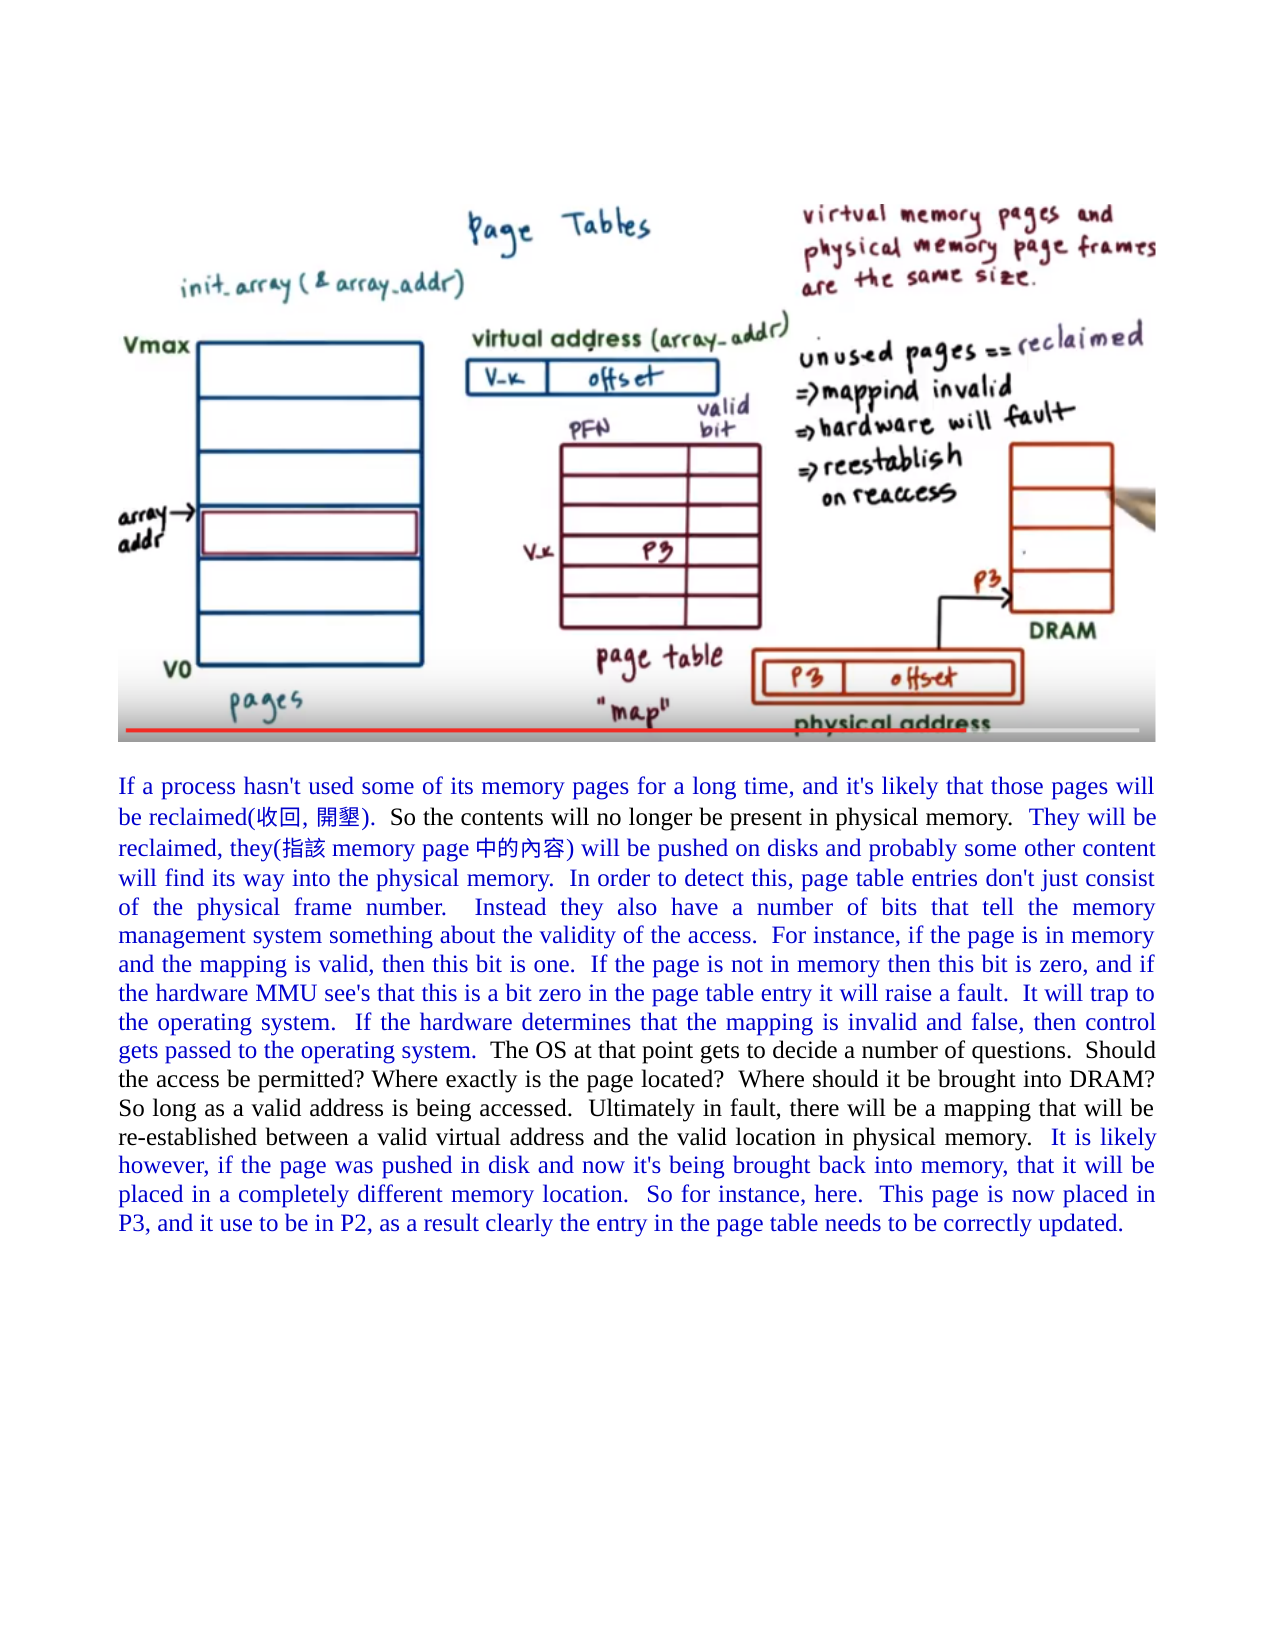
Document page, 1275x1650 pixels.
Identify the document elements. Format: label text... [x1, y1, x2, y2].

picture [118, 204, 1157, 742]
text If a process hasn't used some of its memory pages for a long time, and it's likely that those pages will be reclaimed(收回, 開墾). So the contents will no longer be present in physical memory. They will be reclaimed, they(指該memory page中的內容) will be pushed on disks and probably some other content will find its way into the physical memory. In order to detect this, page table entries don't just consist of the physical frame number. Instead they also have a number of bits that tell the memory management system something about the validity of the access. For instance, if the page is in memory and the mapping is valid, then this bit is one. If the page is not in memory then this bit is zero, and if the hardware MMU see's that this is a bit zero in the page table entry it will raise a fault. It will trap to the operating system. If the hardware determines that the mapping is invalid and false, then control gets passed to the operating system. The OS at that point gets to decide a number of questions. Should the access be permitted? Where exactly is the page located? Where should it be brought into DRAM? So long as a valid address is being accessed. Ultimately in fault, there will be a mapping that will be re-established between a valid virtual address and the valid location in physical memory. It is likely however, if the page was pushed in disk and now it's being brought back into memory, that it will be placed in a completely different memory location. So for instance, here. This page is now placed in P3, and it use to be in P2, as a result clearly the entry in the page table needs to be correctly updated. [118, 771, 1157, 1237]
